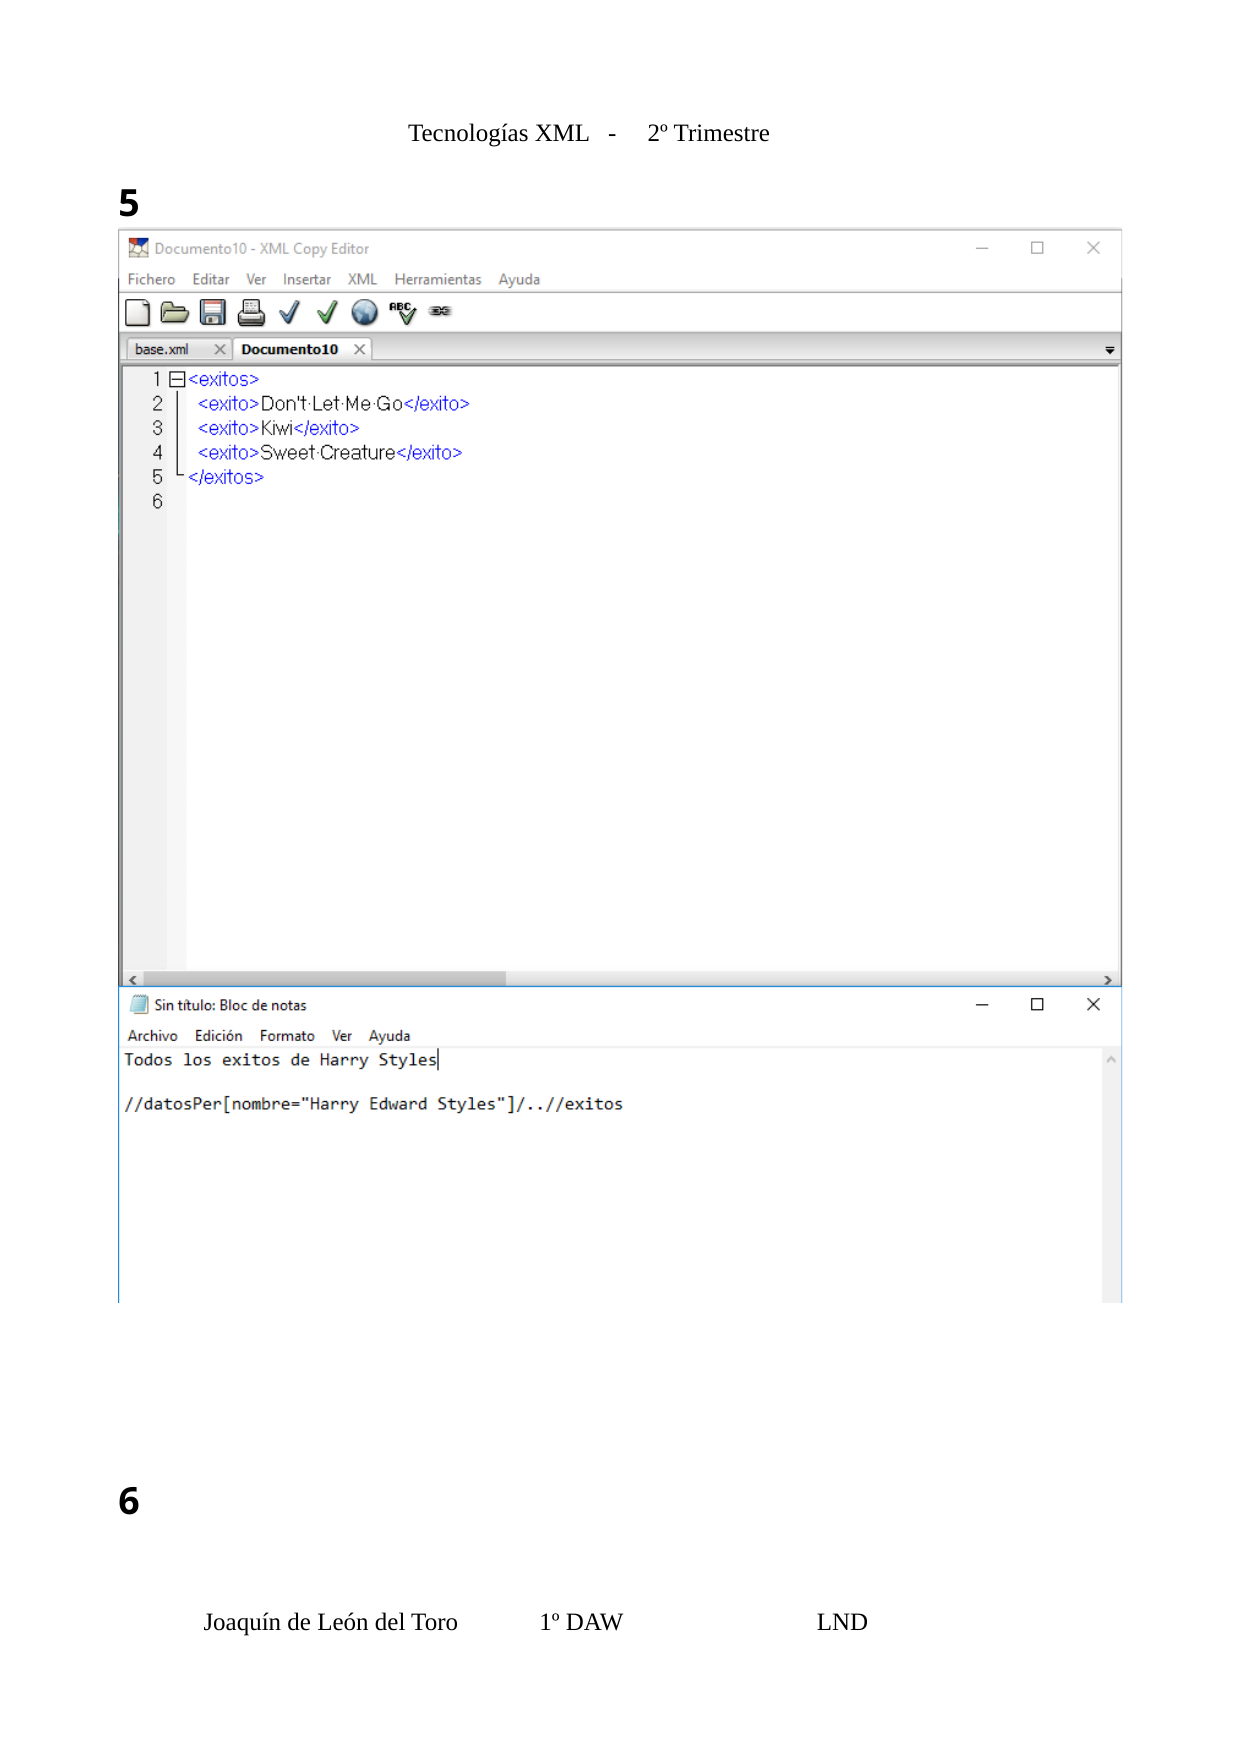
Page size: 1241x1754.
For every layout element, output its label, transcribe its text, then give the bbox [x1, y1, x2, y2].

picture [118, 227, 1123, 1303]
text 6 [118, 1475, 1122, 1526]
text 5 [118, 176, 1122, 227]
